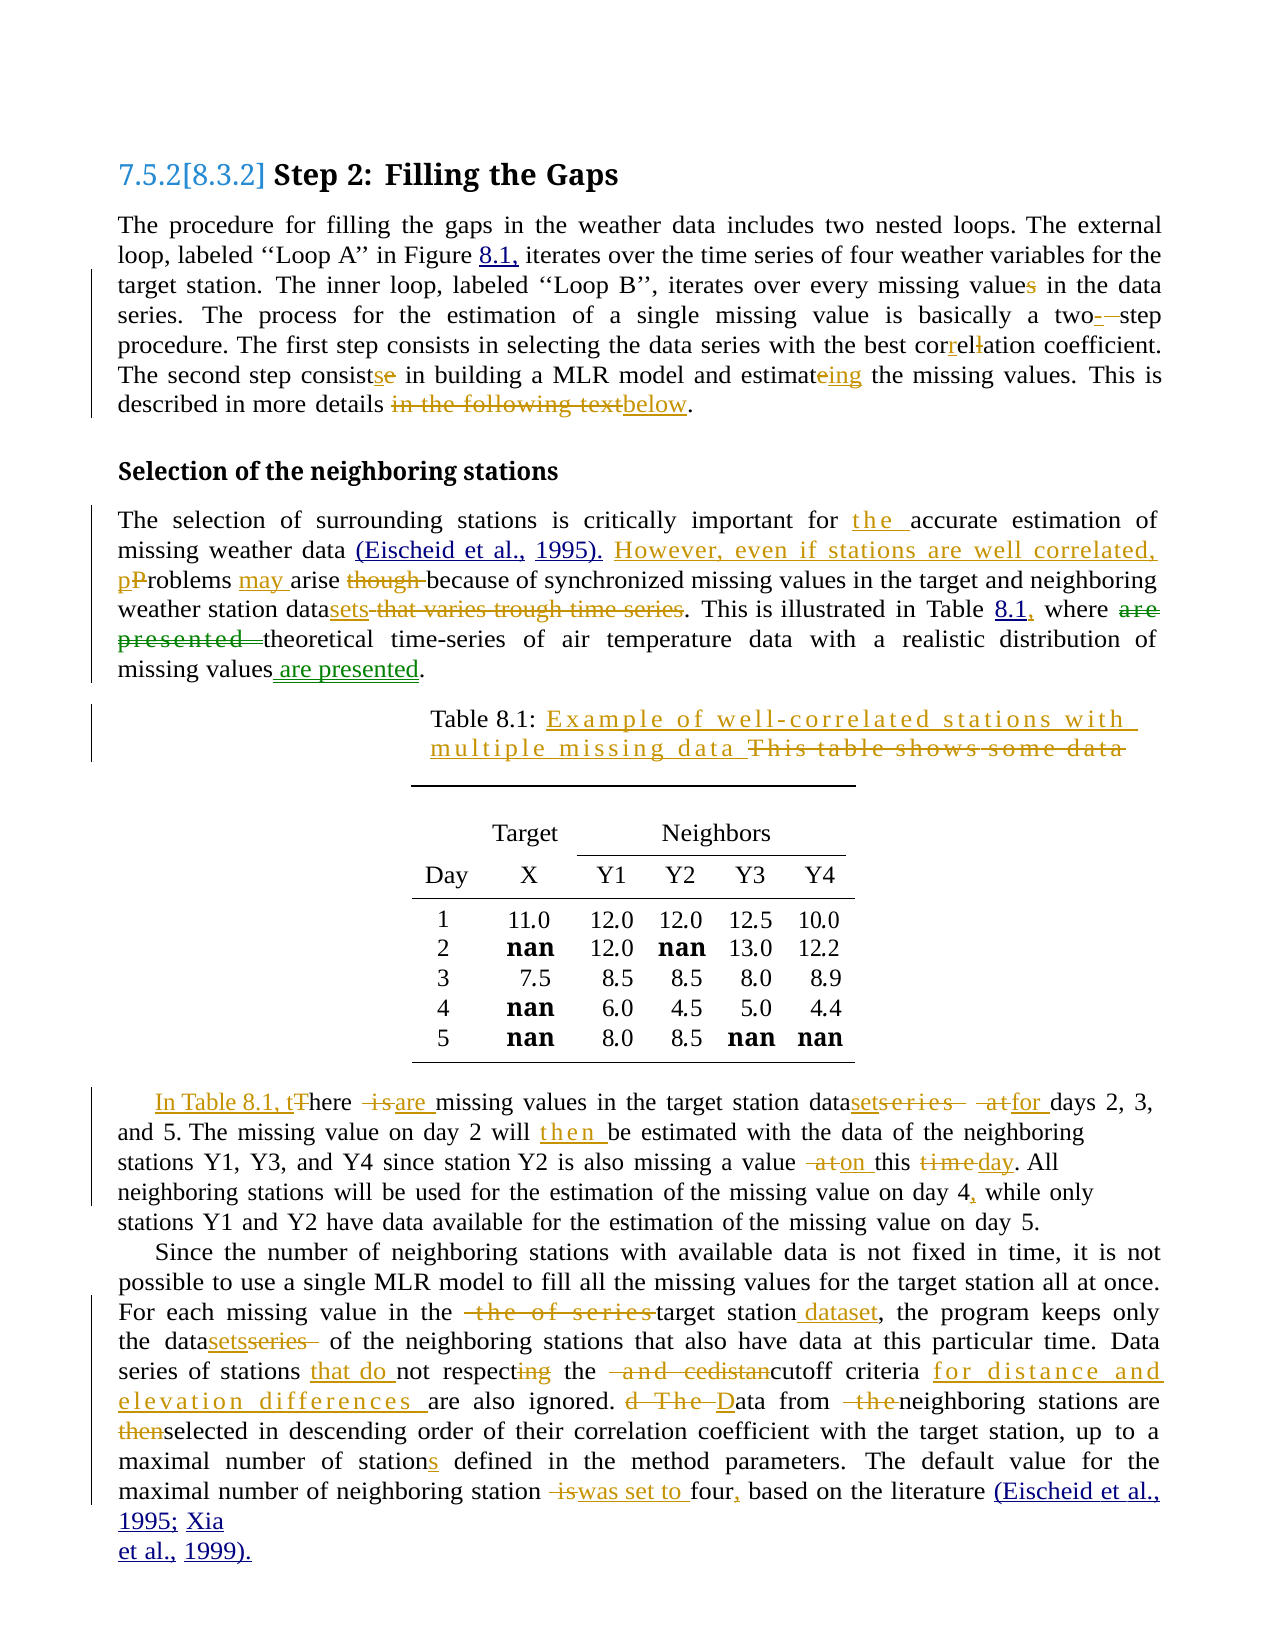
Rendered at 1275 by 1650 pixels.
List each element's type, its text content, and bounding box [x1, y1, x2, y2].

table_header Y3 [715, 856, 785, 898]
table_cell 7.5 [487, 965, 577, 995]
table_cell 12.0 [577, 899, 645, 935]
table_cell nan [487, 995, 577, 1025]
table_cell 12.5 [715, 899, 785, 935]
table_cell [846, 965, 854, 995]
text Since the number of neighboring stations with available data is not fixed in time, it is not possible to use a single MLR model to fill all the missing values for the target station all at once. For each missing value in the target station dataset, the program keeps only the datasets of the neighboring stations that also have data at this particular time. Data series of stations that do not respect the cutoff criteria for distance and elevation differences are also ignored. Data from neighboring stations are selected in descending order of their correlation coefficient with the target station, up to a maximal number of stations defined in the method parameters. The default value for the maximal number of neighboring station was set to four, based on the literature (Eischeid et al., 1995; Xia [118, 1237, 1160, 1534]
table_cell nan [645, 935, 715, 965]
table_cell nan [487, 935, 577, 965]
table_cell 10.0 [785, 899, 846, 935]
table_cell 8.9 [785, 965, 846, 995]
table_cell 6.0 [577, 995, 645, 1025]
table_cell 5.0 [715, 995, 785, 1025]
table_cell 3 [412, 965, 487, 995]
table_header Y1 [577, 856, 645, 898]
table_cell 12.0 [577, 935, 645, 965]
table_header X [487, 855, 577, 898]
table_cell 12.2 [785, 935, 846, 965]
table_cell 2 [412, 935, 487, 965]
text The procedure for filling the gaps in the weather data includes two nested loops. The external loop, labeled ‘‘Loop A’’ in Figure 8.1, iterates over the time series of four weather variables for the target station. The inner loop, labeled ‘‘Loop B’’, iterates over every missing value in the data series. The process for the estimation of a single missing value is basically a two-step procedure. The first step consists in selecting the data series with the best correlation coefficient. The second step consists in building a MLR model and estimating the missing values. This is described in more details below. [117, 210, 1162, 418]
text et al., 1999). [118, 1536, 1173, 1564]
table_cell [846, 935, 854, 965]
table_cell 4 [412, 995, 487, 1025]
table_cell 8.5 [645, 1025, 715, 1062]
text In Table 8.1, there are missing values in the target station dataset for days 2, 3, and 5. The missing value on day 2 will then be estimated with the data of the neighboring stations Y1, Y3, and Y4 since station Y2 is also missing a value on this day. All neighboring stations will be used for the estimation of the missing value on day 4, while only stations Y1 and Y2 have data available for the estimation of the missing value on day 5. [117, 1087, 1157, 1236]
table_cell 4.5 [645, 995, 715, 1025]
table_cell 8.5 [577, 965, 645, 995]
table_cell [846, 995, 854, 1025]
table_cell [846, 1025, 854, 1062]
table_cell nan [487, 1025, 577, 1062]
text Table 8.1: Example of well-correlated stations with multiple missing data [430, 704, 1173, 762]
table_cell 5 [412, 1025, 487, 1062]
table_cell 1 [412, 899, 487, 935]
table_header Day [412, 855, 487, 898]
subtitle Step 2: Filling the Gaps [118, 154, 1173, 194]
table_cell 8.0 [577, 1025, 645, 1062]
table_cell nan [715, 1025, 785, 1062]
table_cell 8.0 [715, 965, 785, 995]
table_cell 8.5 [645, 965, 715, 995]
table_cell 13.0 [715, 935, 785, 965]
table_header Y4 [785, 856, 846, 898]
table_cell 4.4 [785, 995, 846, 1025]
table_header Y2 [645, 856, 715, 898]
table_cell 11.0 [487, 899, 577, 935]
table_cell [846, 899, 854, 935]
table_header [846, 855, 854, 898]
text Target Neighbors [106, 818, 1156, 847]
table_cell 12.0 [645, 899, 715, 935]
table_cell nan [785, 1025, 846, 1062]
subtitle Selection of the neighboring stations [118, 453, 1173, 488]
text The selection of surrounding stations is critically important for the accurate estimation of missing weather data (Eischeid et al., 1995). However, even if stations are well correlated, problems may arise because of synchronized missing values in the target and neighboring weather station datasets. This is illustrated in Table 8.1, where theoretical time-series of air temperature data with a realistic distribution of missing values are presented. [117, 505, 1157, 683]
